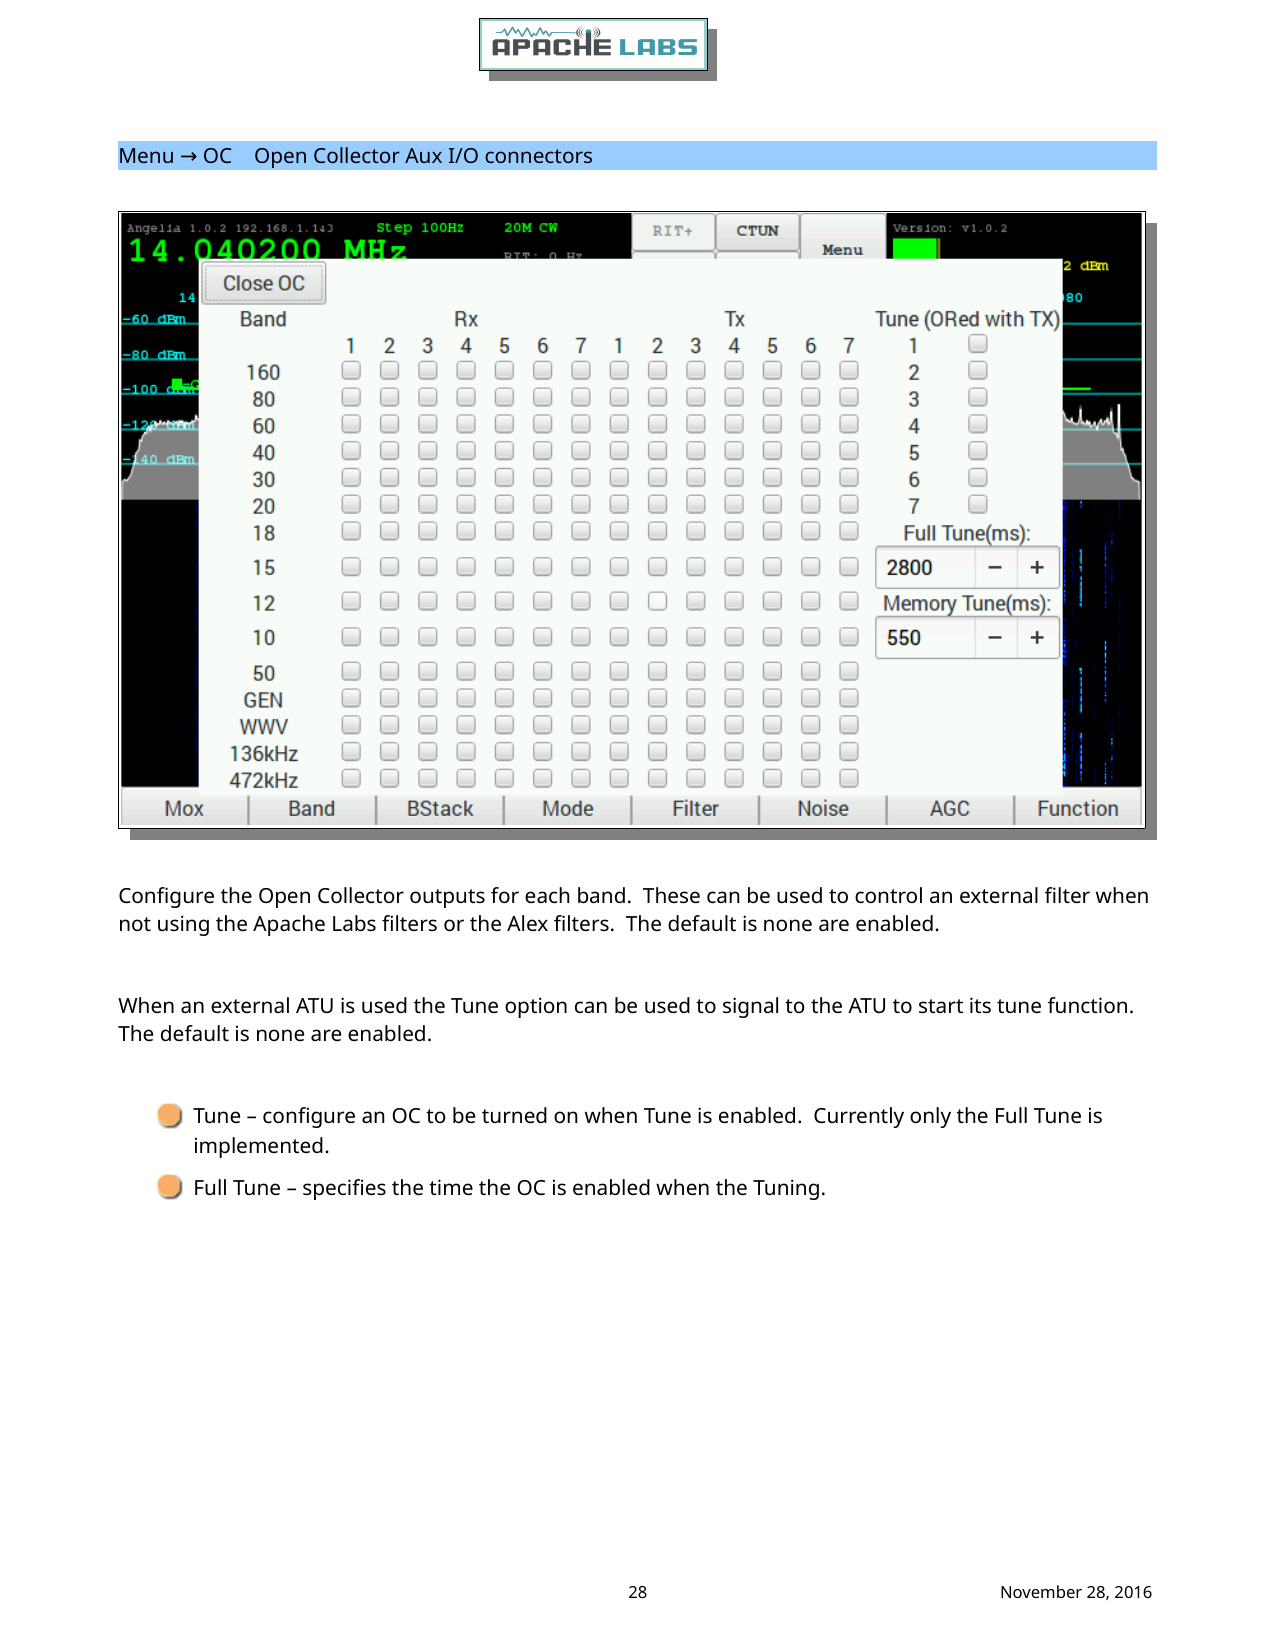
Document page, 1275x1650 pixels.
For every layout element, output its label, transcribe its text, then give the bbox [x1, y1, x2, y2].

text Configure the Open Collector outputs for each band. These can be used to control an external filter when not using the Apache Labs filters or the Alex filters. The default is none are enabled. [118, 881, 1157, 938]
picture [482, 21, 704, 68]
picture [121, 213, 1142, 825]
list Full Tune – specifies the time the OC is enabled when the Tuning. [156, 1173, 1157, 1203]
subtitle Menu → OC Open Collector Aux I/O connectors [118, 141, 1157, 170]
picture [156, 1102, 185, 1131]
list Tune – configure an OC to be turned on when Tune is enabled. Currently only the Full Tune is implemented. [156, 1101, 1157, 1160]
text When an external ATU is used the Tune option can be used to signal to the ATU to start its tune function. The default is none are enabled. [118, 991, 1157, 1048]
picture [156, 1173, 185, 1202]
